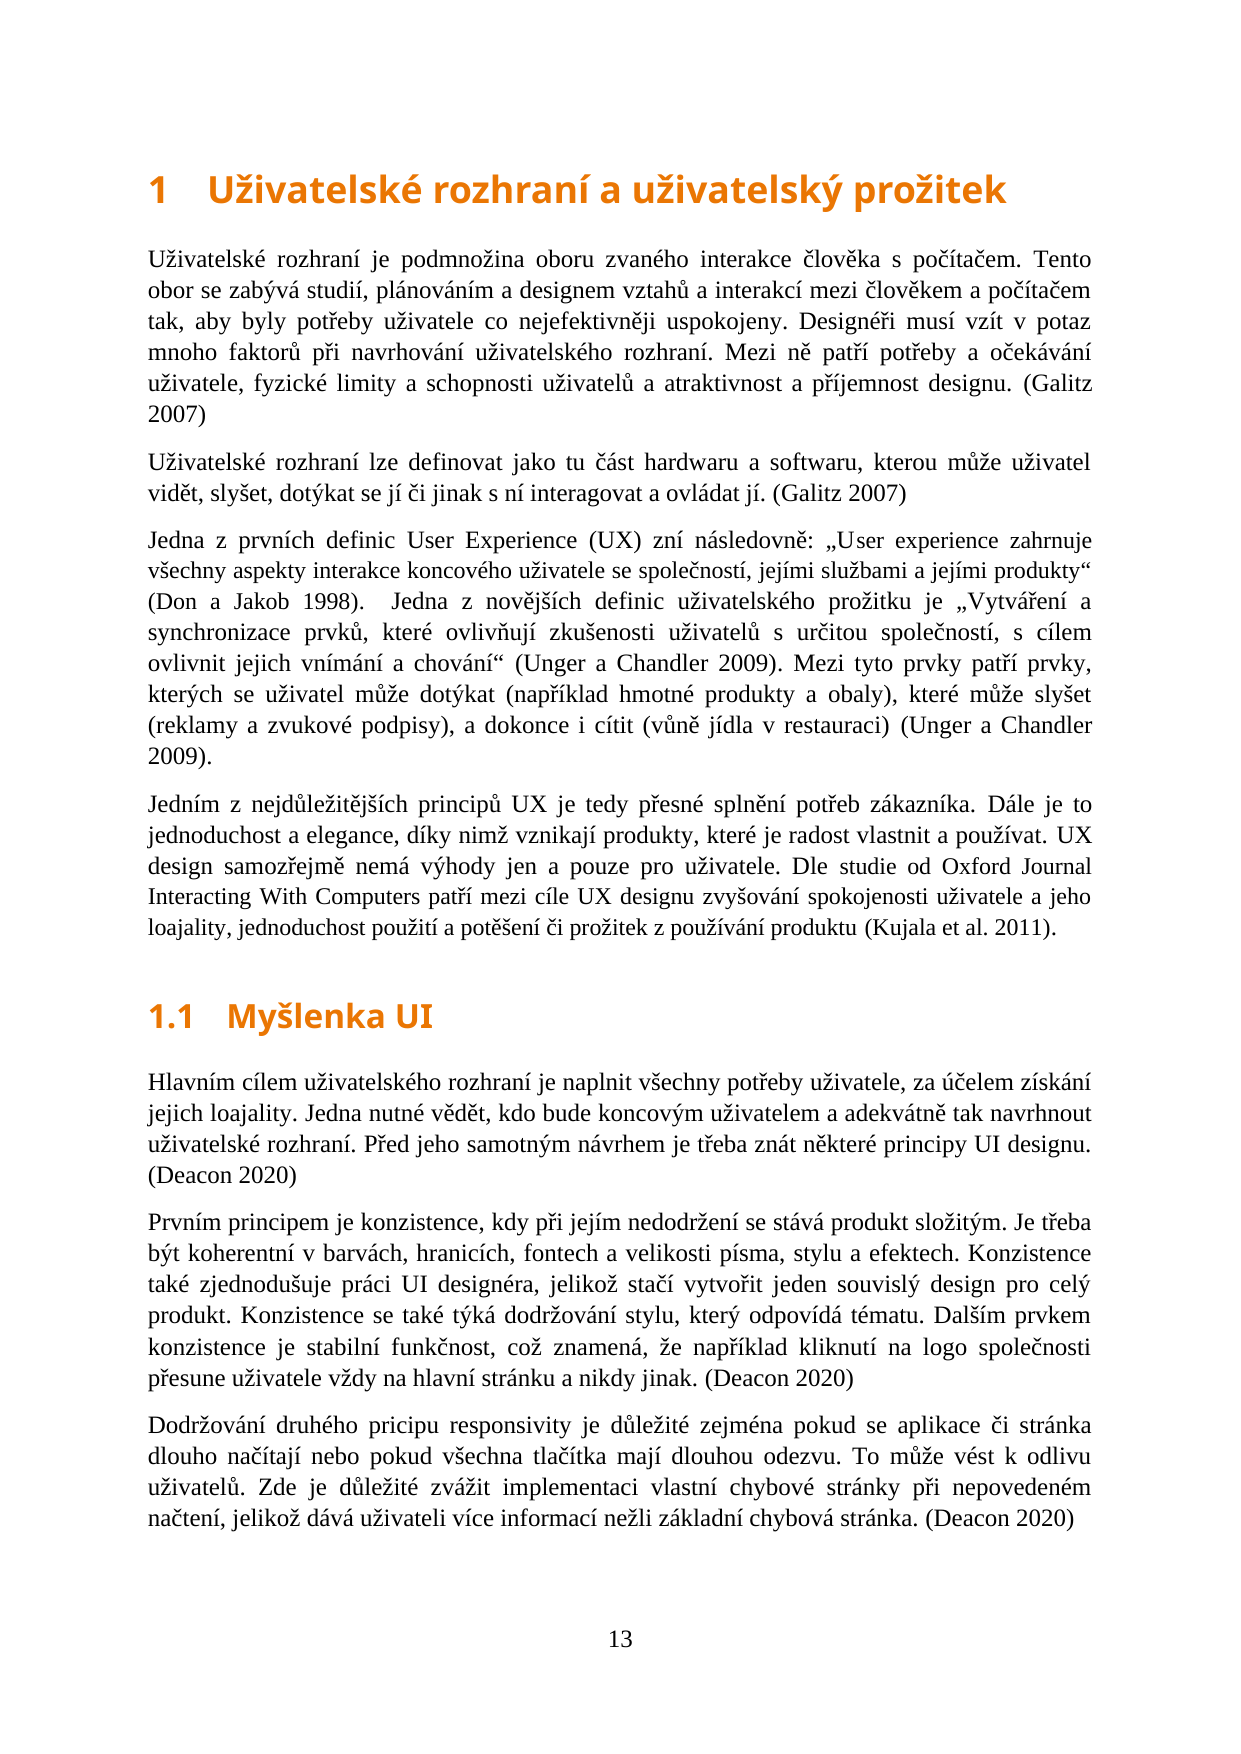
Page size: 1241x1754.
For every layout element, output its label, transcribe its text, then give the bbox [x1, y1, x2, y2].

text Uživatelské rozhraní je podmnožina oboru zvaného interakce člověka s počítačem. Tento obor se zabývá studií, plánováním a designem vztahů a interakcí mezi člověkem a počítačem tak, aby byly potřeby uživatele co nejefektivněji uspokojeny. Designéři musí vzít v potaz mnoho faktorů při navrhování uživatelského rozhraní. Mezi ně patří potřeby a očekávání uživatele, fyzické limity a schopnosti uživatelů a atraktivnost a příjemnost designu. (Galitz 2007) [148, 244, 1092, 428]
text Hlavním cílem uživatelského rozhraní je naplnit všechny potřeby uživatele, za účelem získání jejich loajality. Jedna nutné vědět, kdo bude koncovým uživatelem a adekvátně tak navrhnout uživatelské rozhraní. Před jeho samotným návrhem je třeba znát některé principy UI designu. (Deacon 2020) [148, 1067, 1092, 1188]
text Jedním z nejdůležitějších principů UX je tedy přesné splnění potřeb zákazníka. Dále je to jednoduchost a elegance, díky nimž vznikají produkty, které je radost vlastnit a používat. UX design samozřejmě nemá výhody jen a pouze pro uživatele. Dle studie od Oxford Journal Interacting With Computers patří mezi cíle UX designu zvyšování spokojenosti uživatele a jeho loajality, jednoduchost použití a potěšení či prožitek z používání produktu (Kujala et al. 2011). [148, 789, 1092, 941]
text Uživatelské rozhraní lze definovat jako tu část hardwaru a softwaru, kterou může uživatel vidět, slyšet, dotýkat se jí či jinak s ní interagovat a ovládat jí. (Galitz 2007) [148, 447, 1092, 506]
subtitle Myšlenka UI [148, 993, 1092, 1038]
text Jedna z prvních definic User Experience (UX) zní následovně: „User experience zahrnuje všechny aspekty interakce koncového uživatele se společností, jejími službami a jejími produkty“ (Don a Jakob 1998). Jedna z novějších definic uživatelského prožitku je „Vytváření a synchronizace prvků, které ovlivňují zkušenosti uživatelů s určitou společností, s cílem ovlivnit jejich vnímání a chování“ (Unger a Chandler 2009). Mezi tyto prvky patří prvky, kterých se uživatel může dotýkat (například hmotné produkty a obaly), které může slyšet (reklamy a zvukové podpisy), a dokonce i cítit (vůně jídla v restauraci) (Unger a Chandler 2009). [148, 525, 1092, 770]
subtitle Uživatelské rozhraní a uživatelský prožitek [148, 164, 1092, 215]
text Dodržování druhého pricipu responsivity je důležité zejména pokud se aplikace či stránka dlouho načítají nebo pokud všechna tlačítka mají dlouhou odezvu. To může vést k odlivu uživatelů. Zde je důležité zvážit implementaci vlastní chybové stránky při nepovedeném načtení, jelikož dává uživateli více informací nežli základní chybová stránka. (Deacon 2020) [148, 1410, 1092, 1532]
text Prvním principem je konzistence, kdy při jejím nedodržení se stává produkt složitým. Je třeba být koherentní v barvách, hranicích, fontech a velikosti písma, stylu a efektech. Konzistence také zjednodušuje práci UI designéra, jelikož stačí vytvořit jeden souvislý design pro celý produkt. Konzistence se také týká dodržování stylu, který odpovídá tématu. Dalším prvkem konzistence je stabilní funkčnost, což znamená, že například kliknutí na logo společnosti přesune uživatele vždy na hlavní stránku a nikdy jinak. (Deacon 2020) [148, 1207, 1092, 1391]
